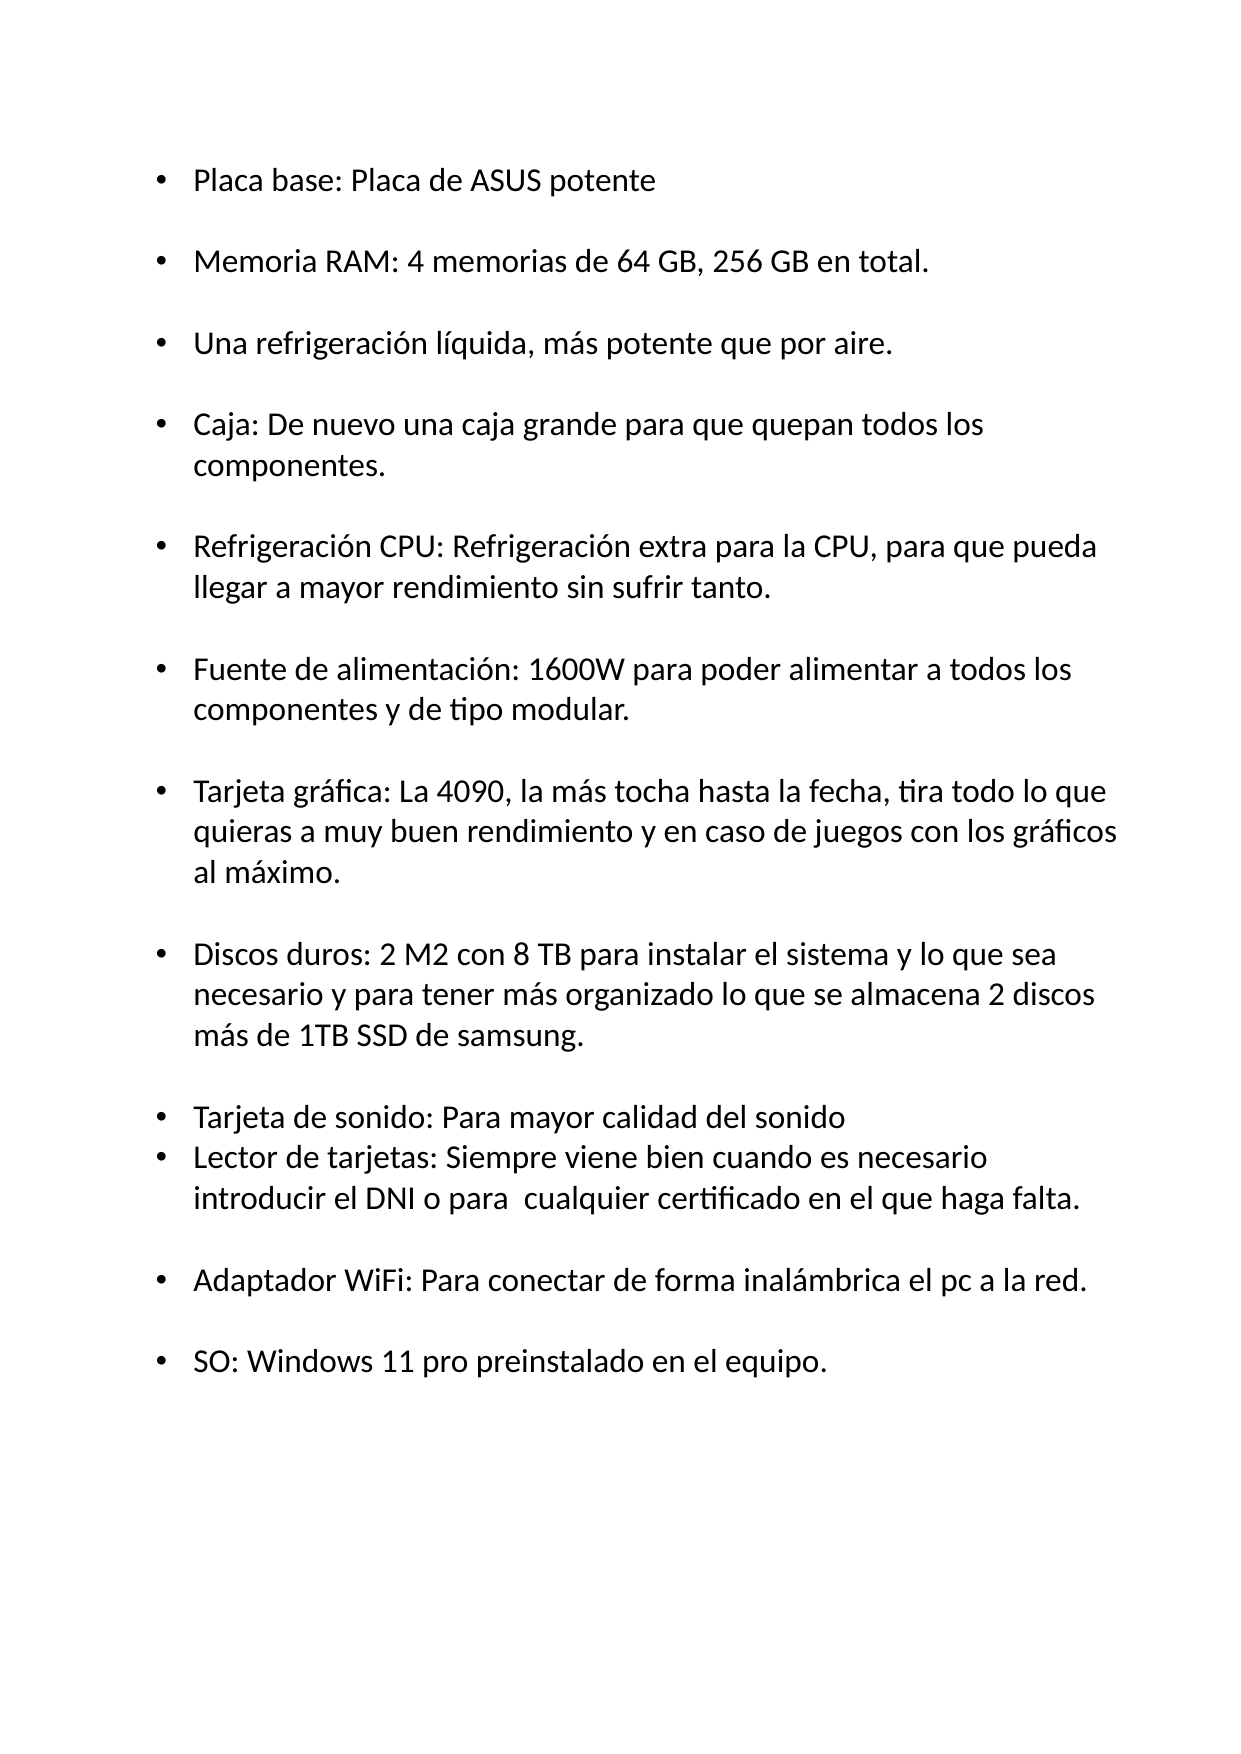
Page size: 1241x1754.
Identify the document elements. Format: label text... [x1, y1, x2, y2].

list Caja: De nuevo una caja grande para que quepan todos los componentes. [156, 403, 1122, 525]
list Fuente de alimentación: 1600W para poder alimentar a todos los componentes y de tipo modular. [156, 648, 1122, 729]
list Adaptador WiFi: Para conectar de forma inalámbrica el pc a la red. [156, 1258, 1122, 1299]
list Tarjeta de sonido: Para mayor calidad del sonido [156, 1096, 1122, 1136]
list Refrigeración CPU: Refrigeración extra para la CPU, para que pueda llegar a mayor rendimiento sin sufrir tanto. [156, 525, 1122, 607]
list Lector de tarjetas: Siempre viene bien cuando es necesario introducir el DNI o para cualquier certificado en el que haga falta. [156, 1136, 1122, 1218]
list Tarjeta gráfica: La 4090, la más tocha hasta la fecha, tira todo lo que quieras a muy buen rendimiento y en caso de juegos con los gráficos al máximo. [156, 770, 1122, 892]
list Memoria RAM: 4 memorias de 64 GB, 256 GB en total. [156, 240, 1122, 281]
list Una refrigeración líquida, más potente que por aire. [156, 322, 1122, 362]
list Discos duros: 2 M2 con 8 TB para instalar el sistema y lo que sea necesario y para tener más organizado lo que se almacena 2 discos más de 1TB SSD de samsung. [156, 933, 1122, 1055]
list Placa base: Placa de ASUS potente [156, 159, 1122, 199]
list SO: Windows 11 pro preinstalado en el equipo. [156, 1340, 1122, 1381]
